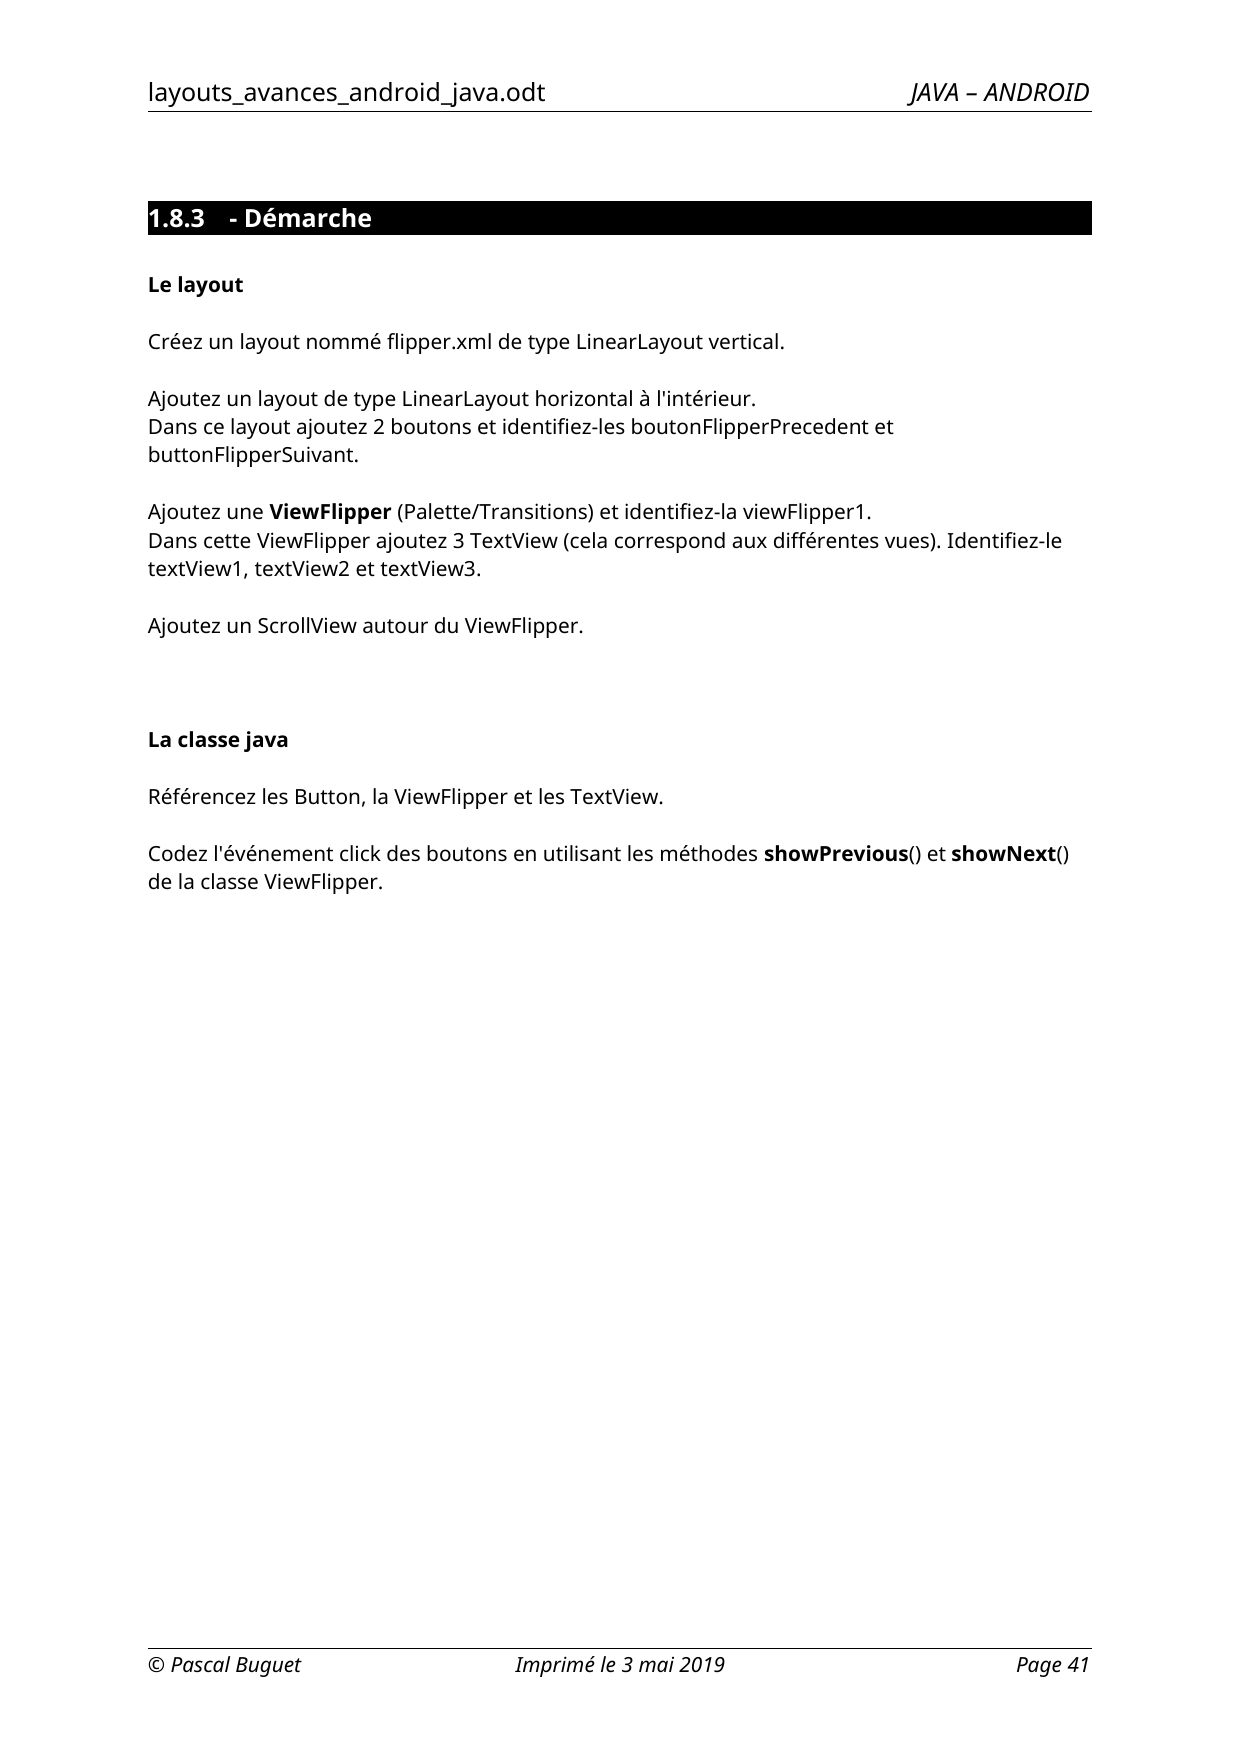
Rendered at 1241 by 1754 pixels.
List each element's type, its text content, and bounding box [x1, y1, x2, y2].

text Créez un layout nommé flipper.xml de type LinearLayout vertical. [148, 327, 1092, 355]
text La classe java [148, 725, 1092, 753]
text Dans ce layout ajoutez 2 boutons et identifiez-les boutonFlipperPrecedent et buttonFlipperSuivant. [148, 412, 1092, 469]
text Ajoutez un layout de type LinearLayout horizontal à l'intérieur. [148, 384, 1092, 412]
text Codez l'événement click des boutons en utilisant les méthodes showPrevious() et showNext() de la classe ViewFlipper. [148, 839, 1092, 896]
text Ajoutez une ViewFlipper (Palette/Transitions) et identifiez-la viewFlipper1. [148, 497, 1092, 526]
text Le layout [148, 270, 1092, 298]
subtitle - Démarche [148, 201, 1092, 235]
text Référencez les Button, la ViewFlipper et les TextView. [148, 782, 1092, 810]
text Dans cette ViewFlipper ajoutez 3 TextView (cela correspond aux différentes vues). Identifiez-le textView1, textView2 et textView3. [148, 526, 1092, 583]
text Ajoutez un ScrollView autour du ViewFlipper. [148, 611, 1092, 639]
